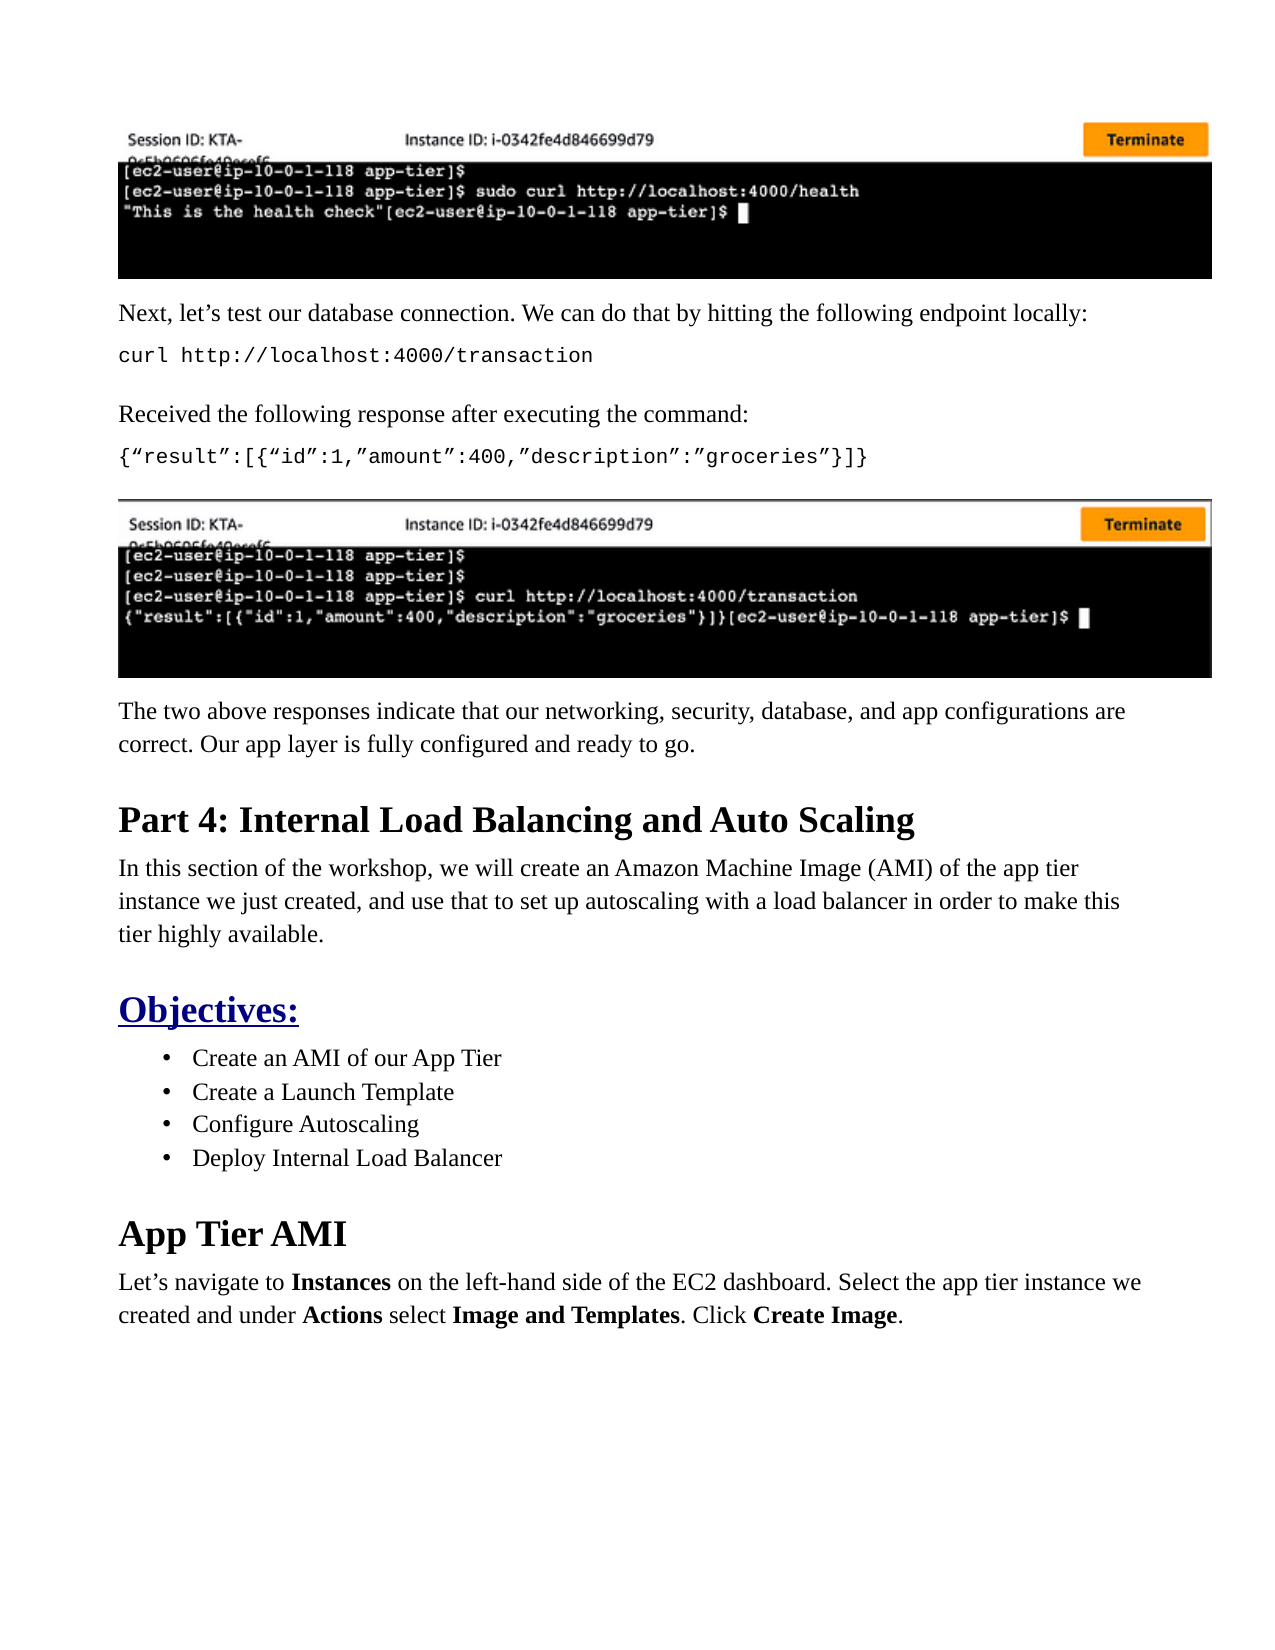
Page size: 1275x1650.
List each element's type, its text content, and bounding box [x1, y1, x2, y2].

list Create an AMI of our App Tier [162, 1043, 1157, 1072]
text curl http://localhost:4000/transaction [118, 346, 1157, 369]
list Create a Launch Template [162, 1077, 1157, 1105]
picture [118, 118, 1212, 279]
text {“result”:[{“id”:1,”amount”:400,”description”:”groceries”}]} [118, 446, 1157, 470]
list Deploy Internal Load Balancer [162, 1143, 1157, 1171]
text Received the following response after executing the command: [118, 399, 1157, 427]
text Let’s navigate to Instances on the left-hand side of the EC2 dashboard. Select the app tier instance we created and under Actions select Image and Templates. Click Create Image. [118, 1267, 1157, 1328]
subtitle Objectives: [118, 988, 1157, 1031]
list Configure Autoscaling [162, 1109, 1157, 1138]
subtitle Part 4: Internal Load Balancing and Auto Scaling [118, 798, 1157, 841]
text The two above responses indicate that our networking, security, database, and app configurations are correct. Our app layer is fully configured and ready to go. [118, 696, 1157, 758]
subtitle App Tier AMI [118, 1211, 1157, 1254]
text In this section of the workshop, we will create an Amazon Machine Image (AMI) of the app tier instance we just created, and use that to set up autoscaling with a load balancer in order to make this tier highly available. [118, 853, 1157, 948]
text Next, let’s test our database connection. We can do that by hitting the following endpoint locally: [118, 298, 1157, 327]
picture [118, 499, 1212, 678]
